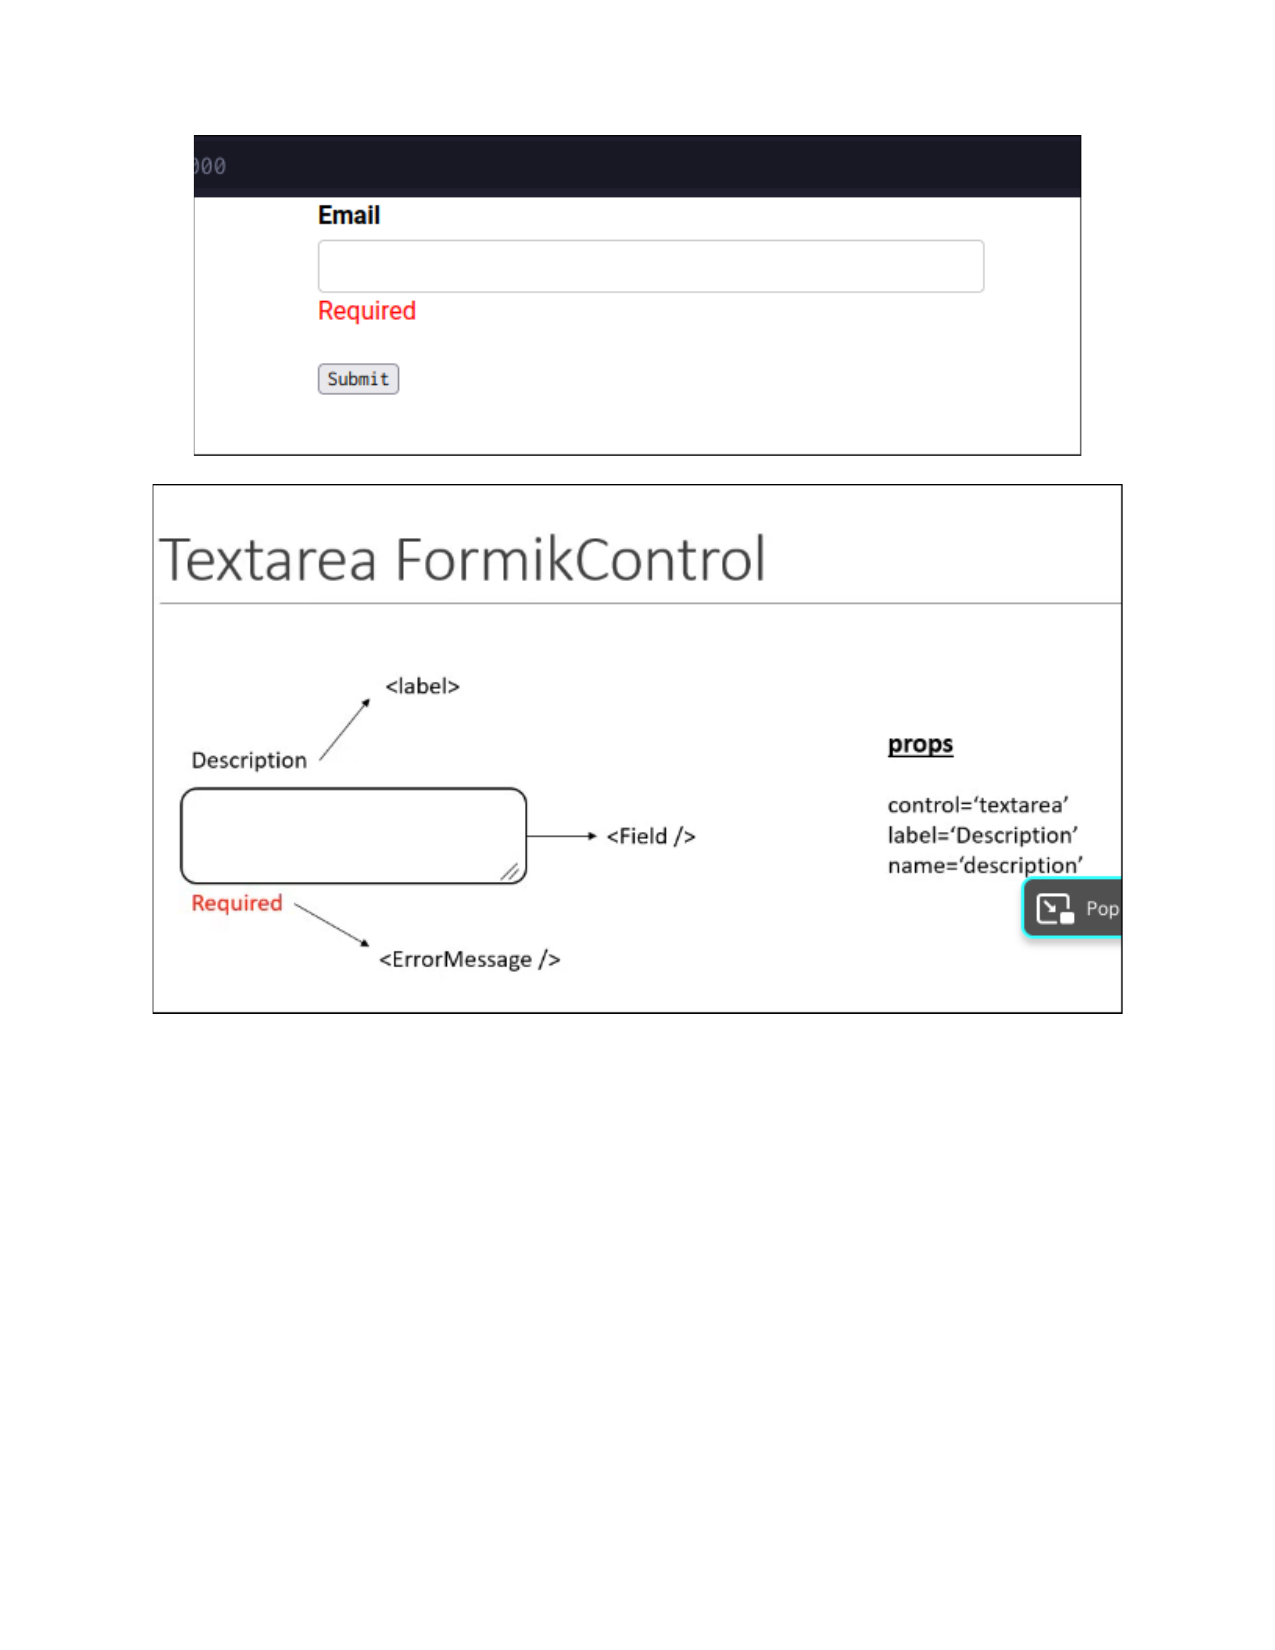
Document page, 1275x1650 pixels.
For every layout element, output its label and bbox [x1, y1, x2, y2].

picture [152, 484, 1123, 1014]
picture [193, 135, 1082, 456]
